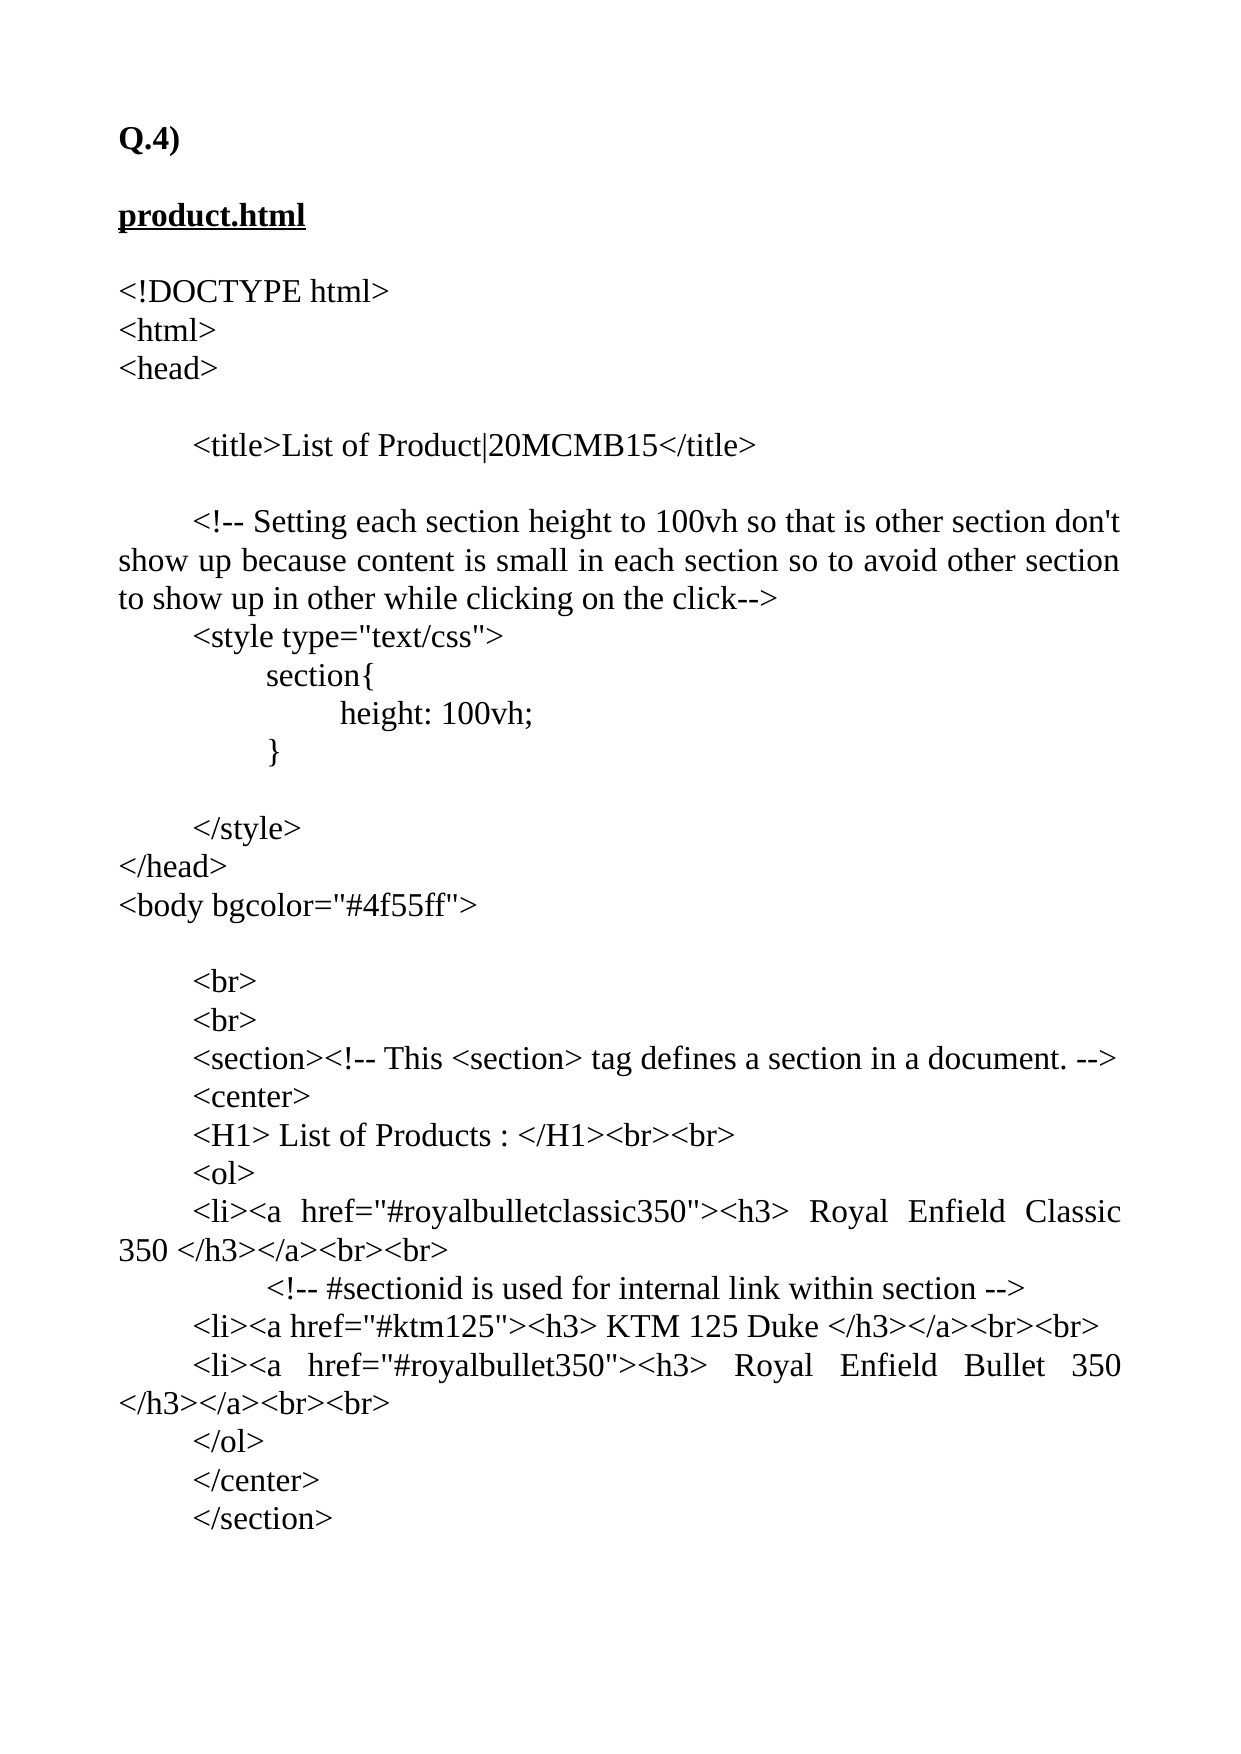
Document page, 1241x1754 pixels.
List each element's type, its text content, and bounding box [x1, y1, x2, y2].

text <!DOCTYPE html> [118, 271, 1122, 310]
text } [118, 731, 1122, 770]
text <body bgcolor="#4f55ff"> [118, 885, 1122, 923]
text </head> [118, 846, 1122, 885]
text </style> [118, 808, 1122, 846]
text height: 100vh; [118, 693, 1122, 731]
text <!-- #sectionid is used for internal link within section --> [118, 1268, 1122, 1306]
text </center> [118, 1460, 1122, 1498]
text <li><a href="#royalbulletclassic350"><h3> Royal Enfield Classic 350 </h3></a><br><br> [118, 1191, 1122, 1268]
text <br> [118, 1000, 1122, 1038]
text </section> [118, 1498, 1122, 1536]
text <ol> [118, 1153, 1122, 1191]
text <li><a href="#ktm125"><h3> KTM 125 Duke </h3></a><br><br> [118, 1306, 1122, 1345]
text <section><!-- This <section> tag defines a section in a document. --> [118, 1038, 1122, 1076]
text <title>List of Product|20MCMB15</title> [118, 425, 1122, 463]
text section{ [118, 655, 1122, 693]
text <head> [118, 348, 1122, 386]
text <H1> List of Products : </H1><br><br> [118, 1115, 1122, 1153]
text </ol> [118, 1421, 1122, 1460]
text product.html [118, 195, 1122, 233]
text <center> [118, 1076, 1122, 1115]
text <!-- Setting each section height to 100vh so that is other section don't show up because content is small in each section so to avoid other section to show up in other while clicking on the click--> [118, 501, 1122, 616]
text <li><a href="#royalbullet350"><h3> Royal Enfield Bullet 350 </h3></a><br><br> [118, 1345, 1122, 1421]
text <br> [118, 961, 1122, 1000]
text <html> [118, 310, 1122, 348]
text Q.4) [118, 118, 1122, 156]
text <style type="text/css"> [118, 616, 1122, 655]
